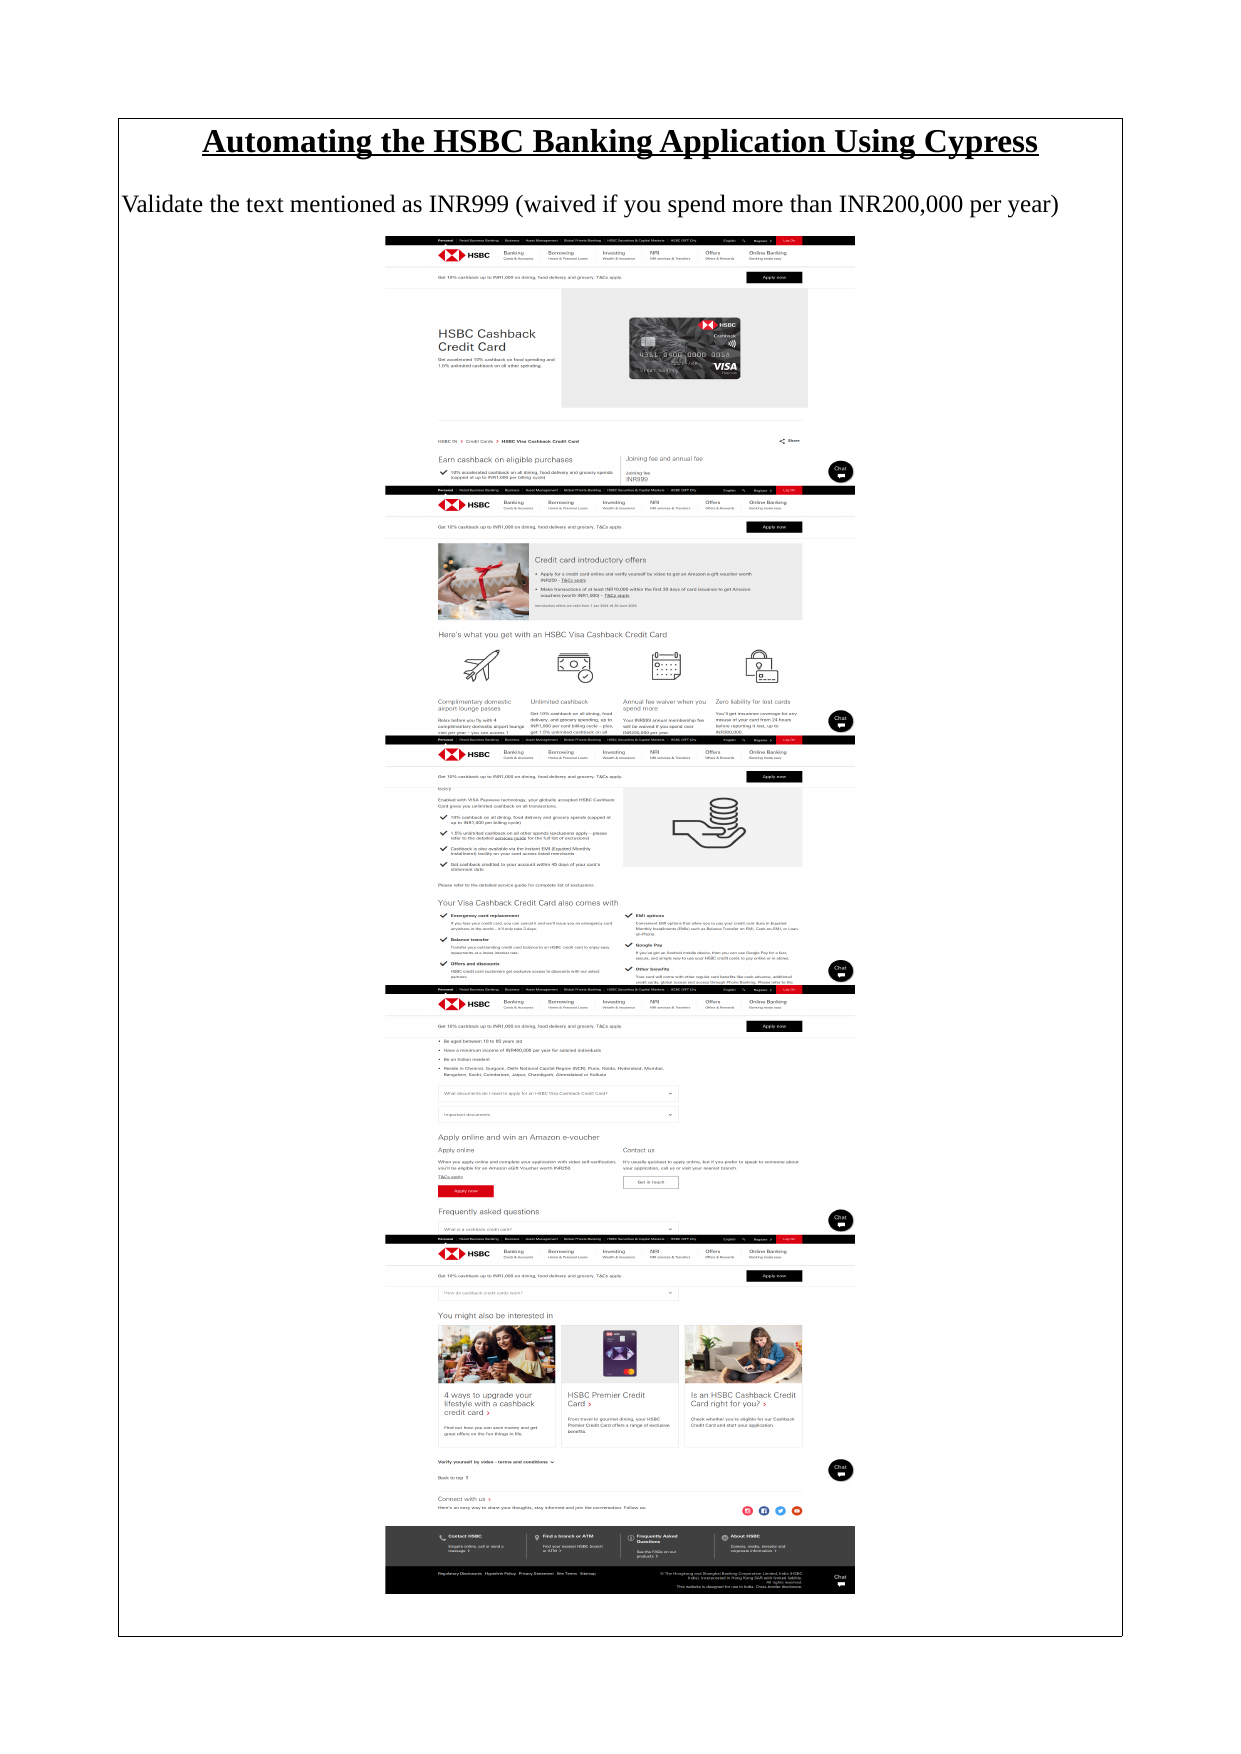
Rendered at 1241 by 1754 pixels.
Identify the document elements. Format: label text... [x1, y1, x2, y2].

text Validate the text mentioned as INR999 (waived if you spend more than INR200,000 per year) [121, 189, 1119, 218]
picture [385, 236, 855, 1594]
